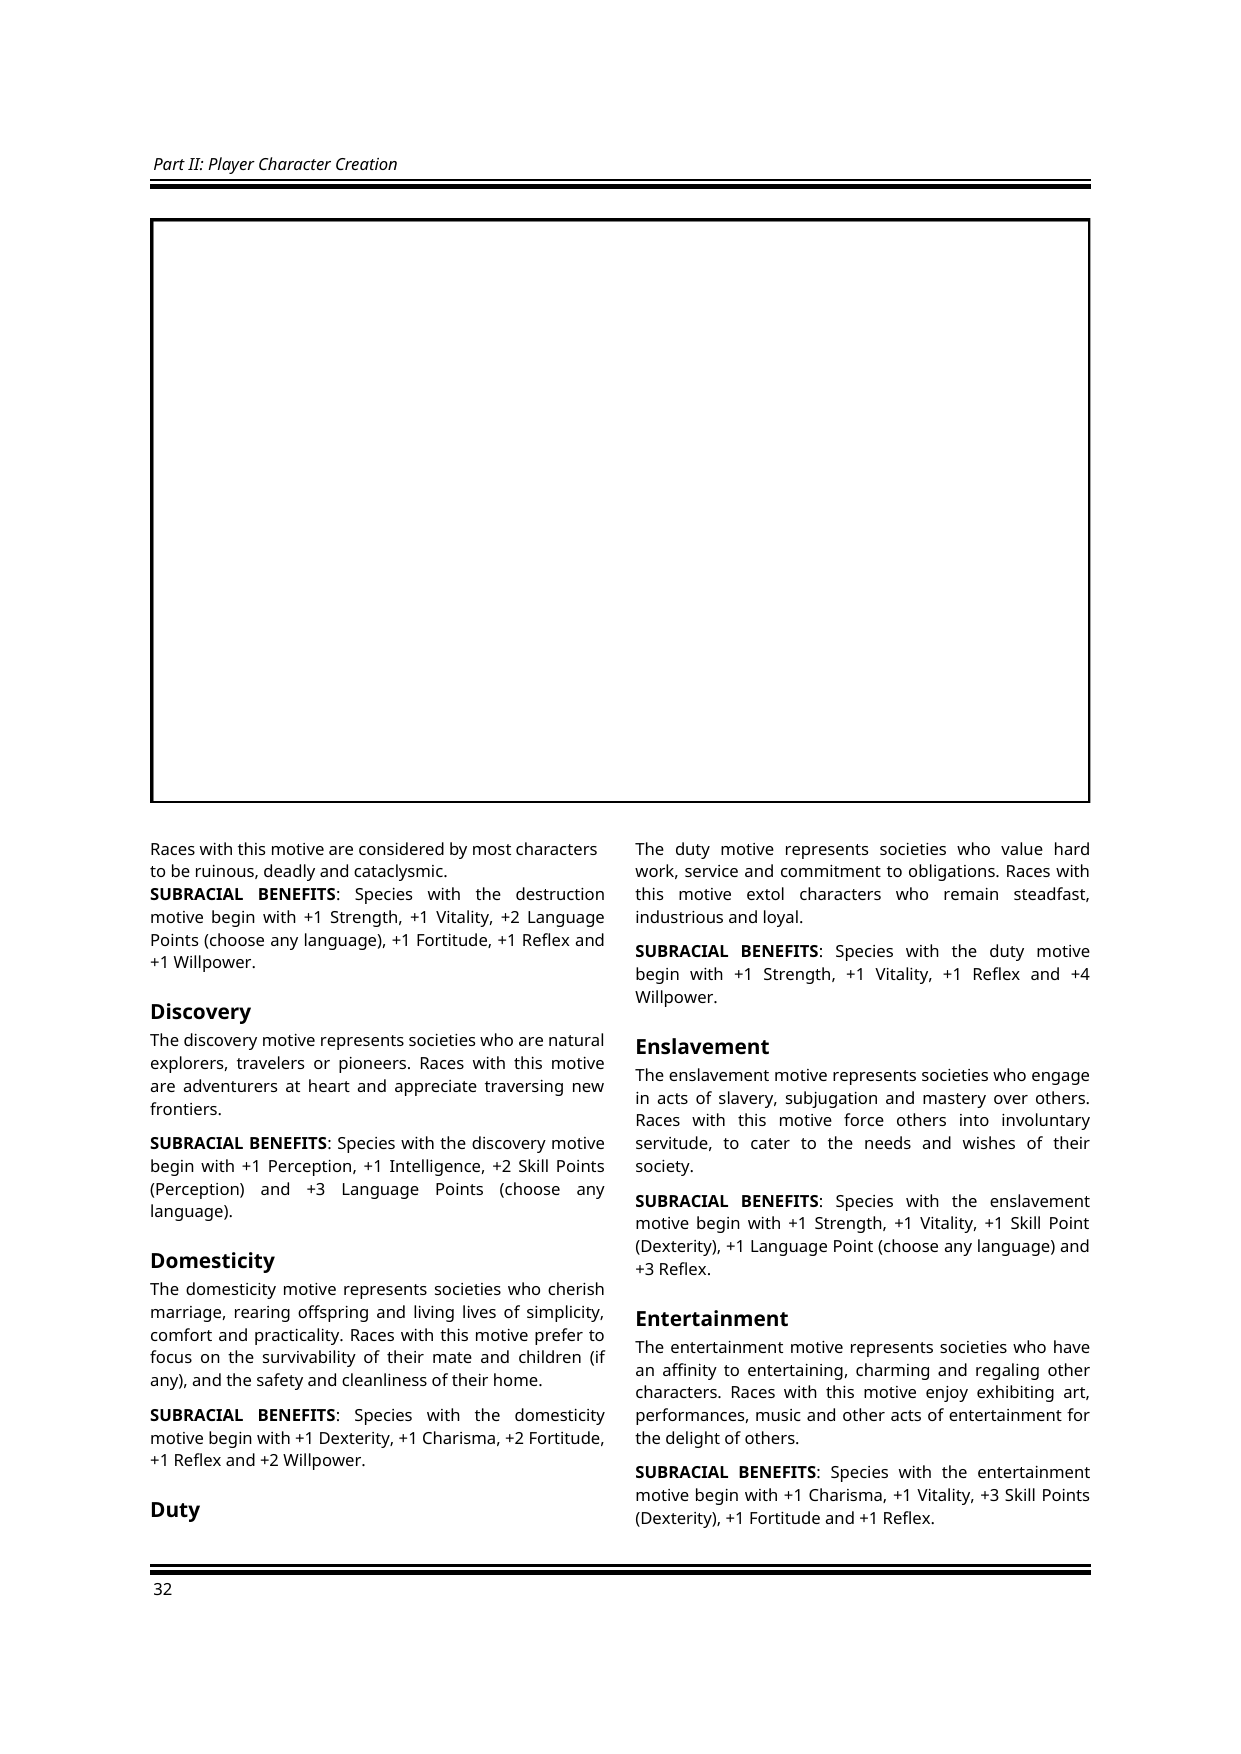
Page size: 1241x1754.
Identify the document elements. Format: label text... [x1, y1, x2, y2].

text The domesticity motive represents societies who cherish marriage, rearing offspring and living lives of simplicity, comfort and practicality. Races with this motive prefer to focus on the survivability of their mate and children (if any), and the safety and cleanliness of their home. [150, 1278, 605, 1392]
text The discovery motive represents societies who are natural explorers, travelers or pioneers. Races with this motive are adventurers at heart and appreciate traversing new frontiers. [150, 1029, 605, 1120]
picture [150, 218, 1091, 803]
text Discovery [150, 997, 605, 1026]
text SUBRACIAL BENEFITS: Species with the duty motive begin with +1 Strength, +1 Vitality, +1 Reflex and +4 Willpower. [635, 940, 1091, 1008]
text Duty [150, 1496, 605, 1524]
text SUBRACIAL BENEFITS: Species with the enslavement motive begin with +1 Strength, +1 Vitality, +1 Skill Point (Dexterity), +1 Language Point (choose any language) and +3 Reflex. [635, 1189, 1091, 1280]
text The enslavement motive represents societies who engage in acts of slavery, subjugation and mastery over others. Races with this motive force others into involuntary servitude, to cater to the needs and wishes of their society. [635, 1064, 1091, 1177]
text Entertainment [635, 1304, 1091, 1332]
text Races with this motive are considered by most characters to be ruinous, deadly and cataclysmic. [150, 837, 605, 883]
text SUBRACIAL BENEFITS: Species with the destruction motive begin with +1 Strength, +1 Vitality, +2 Language Points (choose any language), +1 Fortitude, +1 Reflex and +1 Willpower. [150, 883, 605, 973]
text Domesticity [150, 1247, 605, 1275]
text SUBRACIAL BENEFITS: Species with the entertainment motive begin with +1 Charisma, +1 Vitality, +3 Skill Points (Dexterity), +1 Fortitude and +1 Reflex. [635, 1461, 1091, 1529]
text SUBRACIAL BENEFITS: Species with the domesticity motive begin with +1 Dexterity, +1 Charisma, +2 Fortitude, +1 Reflex and +2 Willpower. [150, 1403, 605, 1472]
text SUBRACIAL BENEFITS: Species with the discovery motive begin with +1 Perception, +1 Intelligence, +2 Skill Points (Perception) and +3 Language Points (choose any language). [150, 1132, 605, 1223]
text The entertainment motive represents societies who have an affinity to entertaining, charming and regaling other characters. Races with this motive enjoy exhibiting art, performances, music and other acts of entertainment for the delight of others. [635, 1335, 1091, 1449]
text The duty motive represents societies who value hard work, service and commitment to obligations. Races with this motive extol characters who remain steadfast, industrious and loyal. [635, 837, 1091, 928]
text Enslavement [635, 1032, 1091, 1061]
